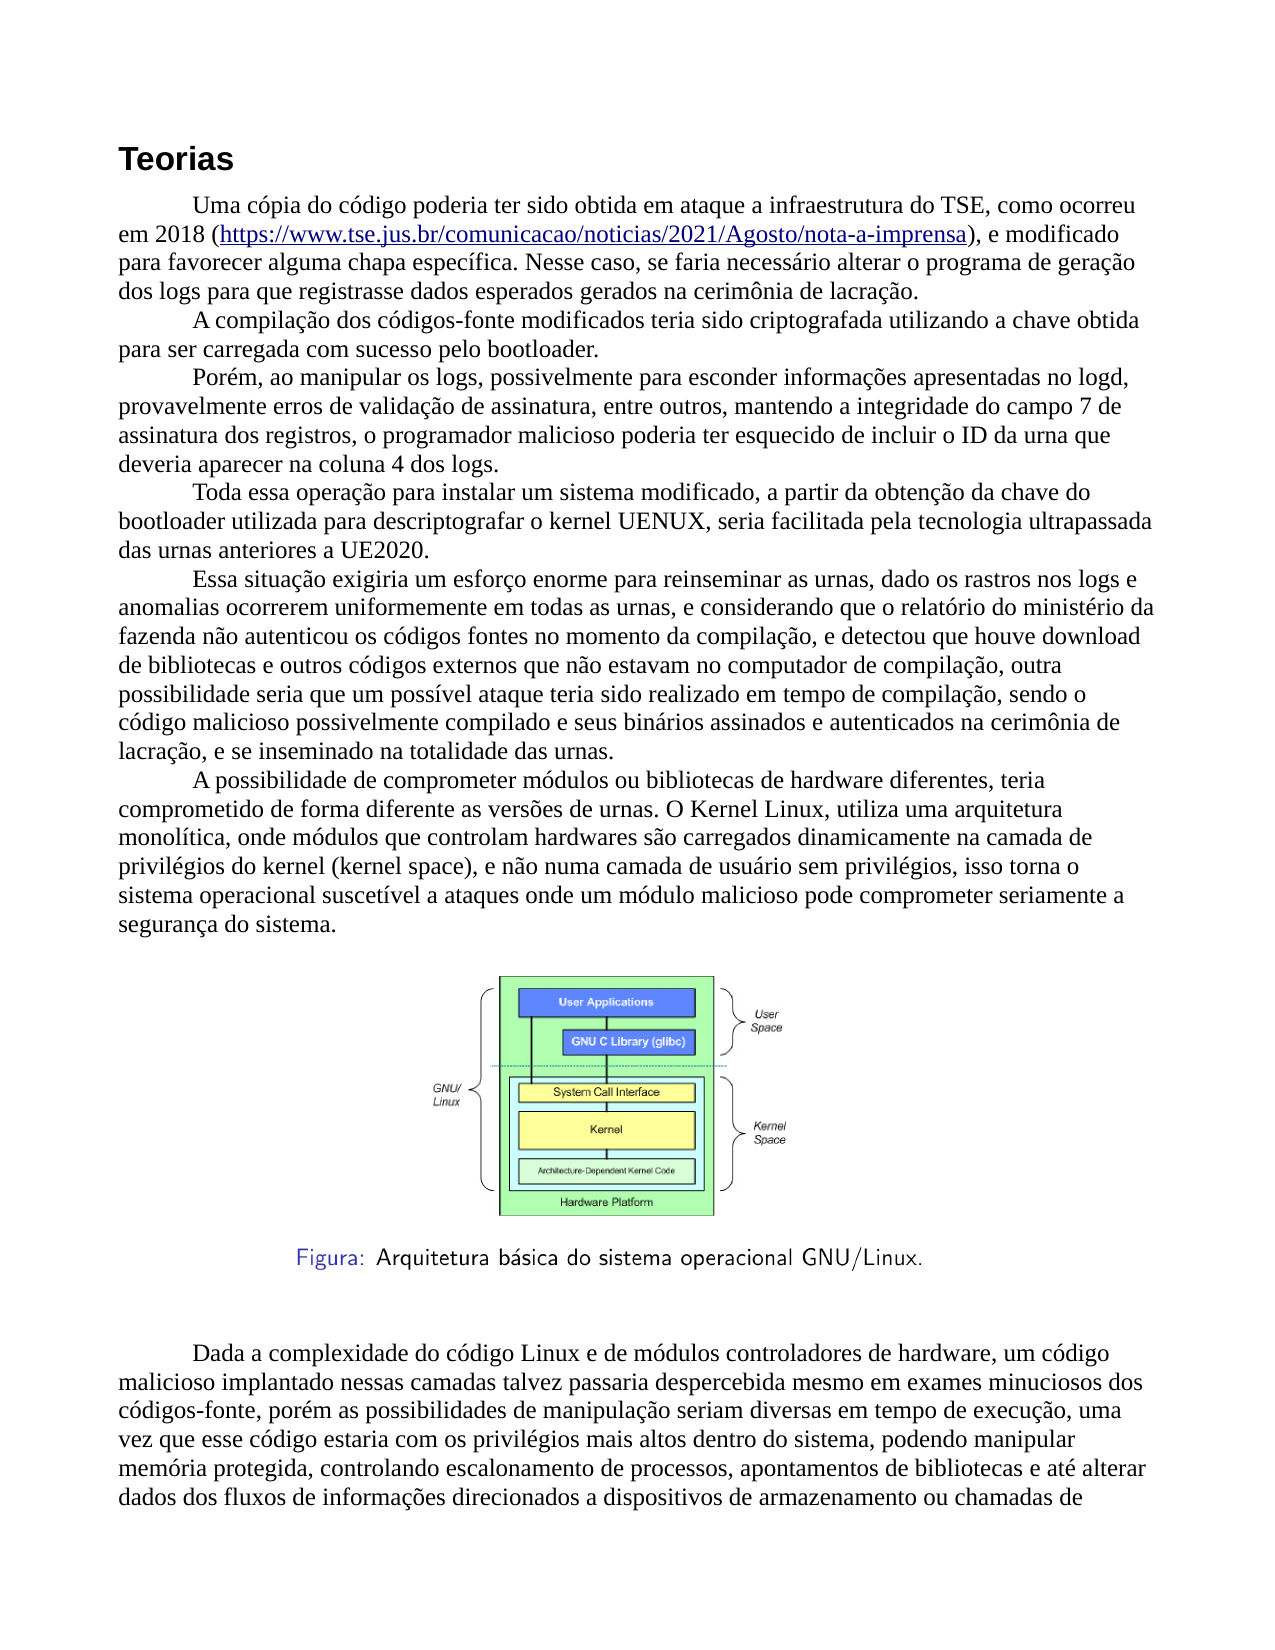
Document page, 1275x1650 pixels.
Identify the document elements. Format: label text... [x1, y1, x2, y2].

text Porém, ao manipular os logs, possivelmente para esconder informações apresentadas no logd, provavelmente erros de validação de assinatura, entre outros, mantendo a integridade do campo 7 de assinatura dos registros, o programador malicioso poderia ter esquecido de incluir o ID da urna que deveria aparecer na coluna 4 dos logs. [118, 362, 1157, 477]
text Dada a complexidade do código Linux e de módulos controladores de hardware, um código malicioso implantado nessas camadas talvez passaria despercebida mesmo em exames minuciosos dos códigos-fonte, porém as possibilidades de manipulação seriam diversas em tempo de execução, uma vez que esse código estaria com os privilégios mais altos dentro do sistema, podendo manipular memória protegida, controlando escalonamento de processos, apontamentos de bibliotecas e até alterar dados dos fluxos de informações direcionados a dispositivos de armazenamento ou chamadas de [118, 1338, 1157, 1510]
text A compilação dos códigos-fonte modificados teria sido criptografada utilizando a chave obtida para ser carregada com sucesso pelo bootloader. [118, 305, 1157, 362]
picture [288, 959, 943, 1281]
text A possibilidade de comprometer módulos ou bibliotecas de hardware diferentes, teria comprometido de forma diferente as versões de urnas. O Kernel Linux, utiliza uma arquitetura monolítica, onde módulos que controlam hardwares são carregados dinamicamente na camada de privilégios do kernel (kernel space), e não numa camada de usuário sem privilégios, isso torna o sistema operacional suscetível a ataques onde um módulo malicioso pode comprometer seriamente a segurança do sistema. [118, 765, 1157, 937]
text Uma cópia do código poderia ter sido obtida em ataque a infraestrutura do TSE, como ocorreu em 2018 (https://www.tse.jus.br/comunicacao/noticias/2021/Agosto/nota-a-imprensa), e modificado para favorecer alguma chapa específica. Nesse caso, se faria necessário alterar o programa de geração dos logs para que registrasse dados esperados gerados na cerimônia de lacração. [118, 190, 1157, 305]
text Toda essa operação para instalar um sistema modificado, a partir da obtenção da chave do bootloader utilizada para descriptografar o kernel UENUX, seria facilitada pela tecnologia ultrapassada das urnas anteriores a UE2020. [118, 477, 1157, 564]
subtitle Teorias [118, 139, 1157, 177]
text Essa situação exigiria um esforço enorme para reinseminar as urnas, dado os rastros nos logs e anomalias ocorrerem uniformemente em todas as urnas, e considerando que o relatório do ministério da fazenda não autenticou os códigos fontes no momento da compilação, e detectou que houve download de bibliotecas e outros códigos externos que não estavam no computador de compilação, outra possibilidade seria que um possível ataque teria sido realizado em tempo de compilação, sendo o código malicioso possivelmente compilado e seus binários assinados e autenticados na cerimônia de lacração, e se inseminado na totalidade das urnas. [118, 564, 1157, 765]
